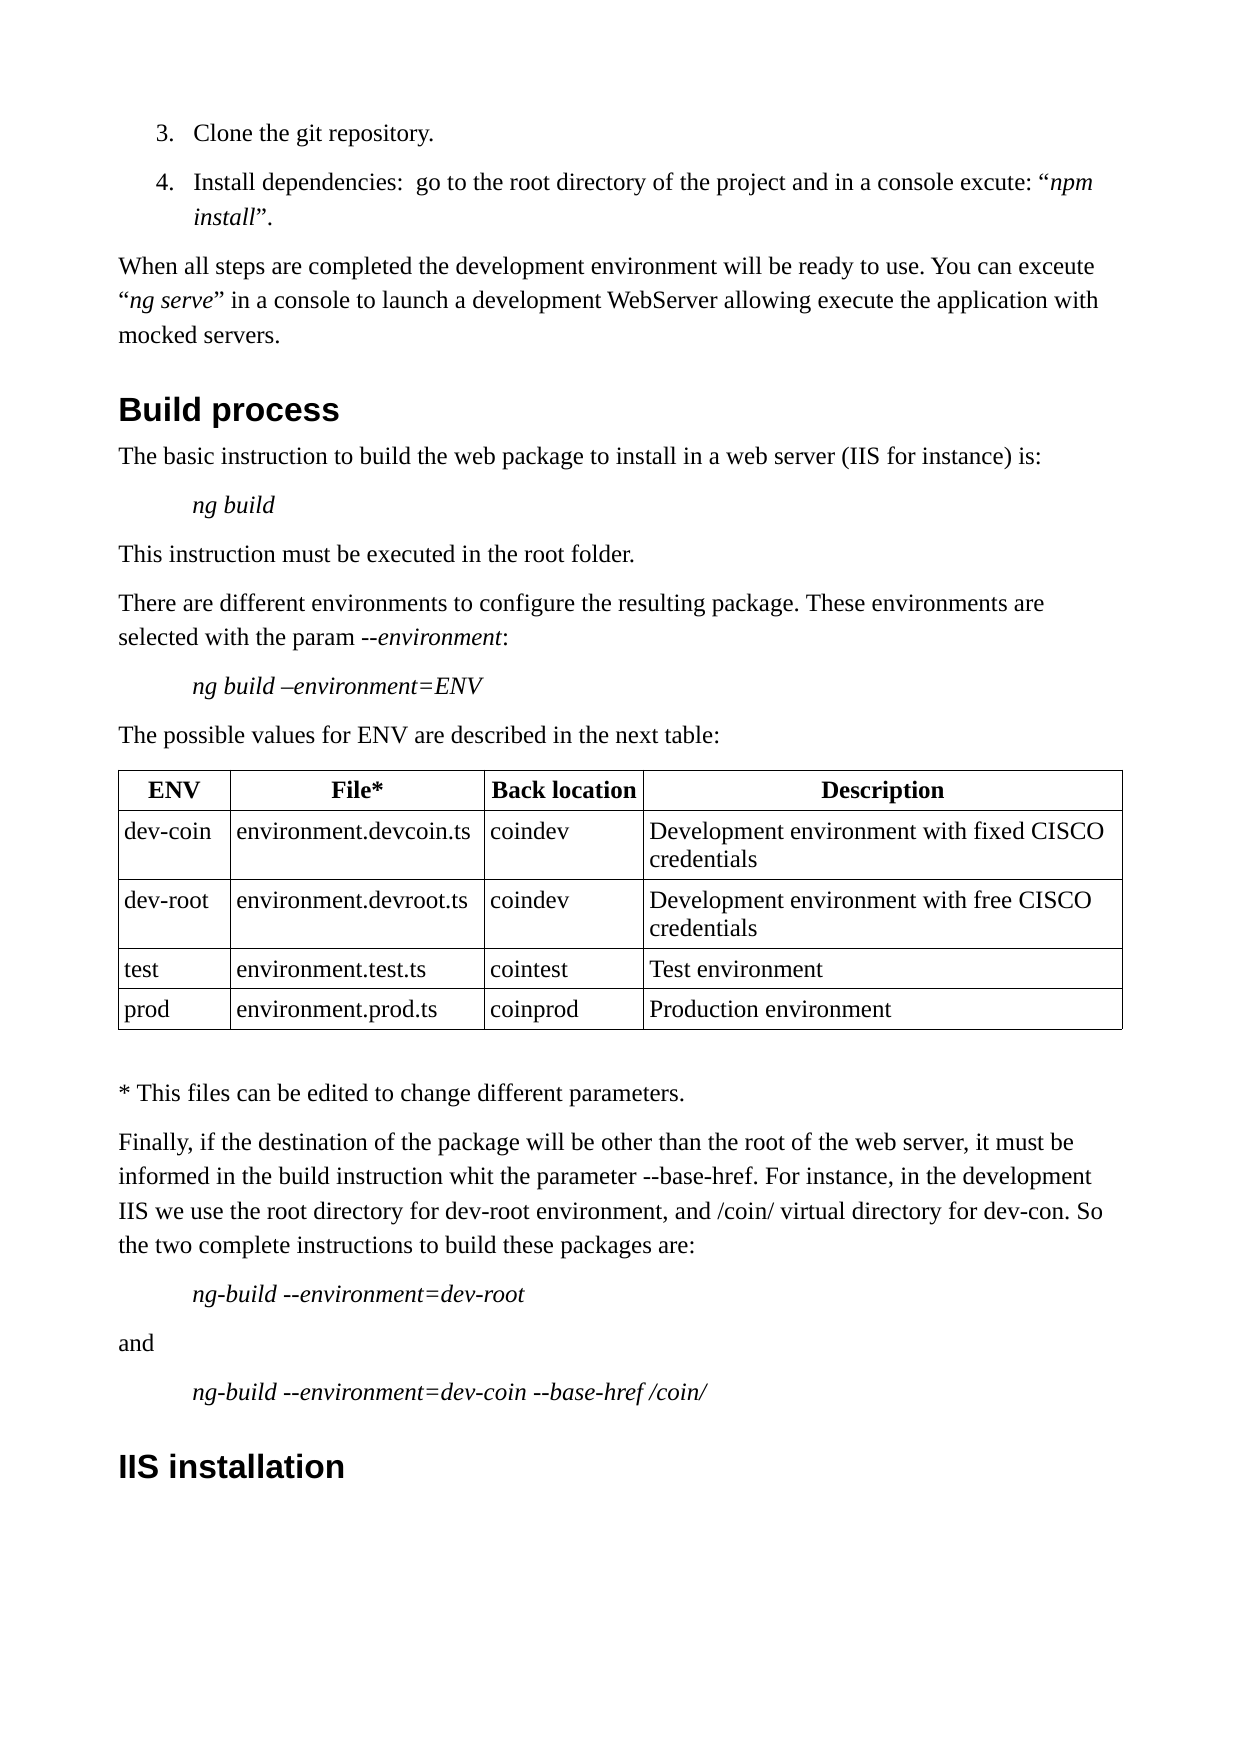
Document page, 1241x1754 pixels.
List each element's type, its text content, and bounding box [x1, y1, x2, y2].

table_header Back location [485, 771, 643, 810]
text ng build [118, 490, 1122, 518]
table_cell Test environment [644, 949, 1122, 988]
table_cell environment.prod.ts [231, 989, 484, 1029]
list Clone the git repository. [156, 118, 1122, 147]
table_cell environment.devcoin.ts [231, 811, 484, 879]
text There are different environments to configure the resulting package. These environments are selected with the param --environment: [118, 588, 1122, 651]
table_header ENV [119, 771, 230, 810]
text ng-build --environment=dev-root [118, 1279, 1122, 1308]
text The basic instruction to build the web package to install in a web server (IIS for instance) is: [118, 441, 1122, 469]
table_cell coindev [485, 880, 643, 948]
table_header File* [231, 771, 484, 810]
text and [118, 1328, 1122, 1357]
table_cell environment.devroot.ts [231, 880, 484, 948]
text This instruction must be executed in the root folder. [118, 539, 1122, 568]
table_cell Production environment [644, 989, 1122, 1029]
table_cell dev-root [119, 880, 230, 948]
text The possible values for ENV are described in the next table: [118, 721, 1122, 749]
table_header Description [644, 771, 1122, 810]
table_cell dev-coin [119, 811, 230, 879]
text ng build –environment=ENV [118, 671, 1122, 700]
table_cell Development environment with fixed CISCO credentials [644, 811, 1122, 879]
text When all steps are completed the development environment will be ready to use. You can exceute “ng serve” in a console to launch a development WebServer allowing execute the application with mocked servers. [118, 251, 1122, 348]
table_cell coindev [485, 811, 643, 879]
text * This files can be edited to change different parameters. [118, 1078, 1122, 1107]
table_cell environment.test.ts [231, 949, 484, 988]
subtitle IIS installation [118, 1447, 1122, 1486]
text ng-build --environment=dev-coin --base-href /coin/ [118, 1377, 1122, 1406]
table_cell cointest [485, 949, 643, 988]
table_cell prod [119, 989, 230, 1029]
text Finally, if the destination of the package will be other than the root of the web server, it must be informed in the build instruction whit the parameter --base-href. For instance, in the development IIS we use the root directory for dev-root environment, and /coin/ virtual directory for dev-con. So the two complete instructions to build these packages are: [118, 1127, 1122, 1259]
list Install dependencies: go to the root directory of the project and in a console excute: “npm install”. [156, 167, 1122, 230]
table_cell coinprod [485, 989, 643, 1029]
table_cell Development environment with free CISCO credentials [644, 880, 1122, 948]
subtitle Build process [118, 389, 1122, 428]
table_cell test [119, 949, 230, 988]
